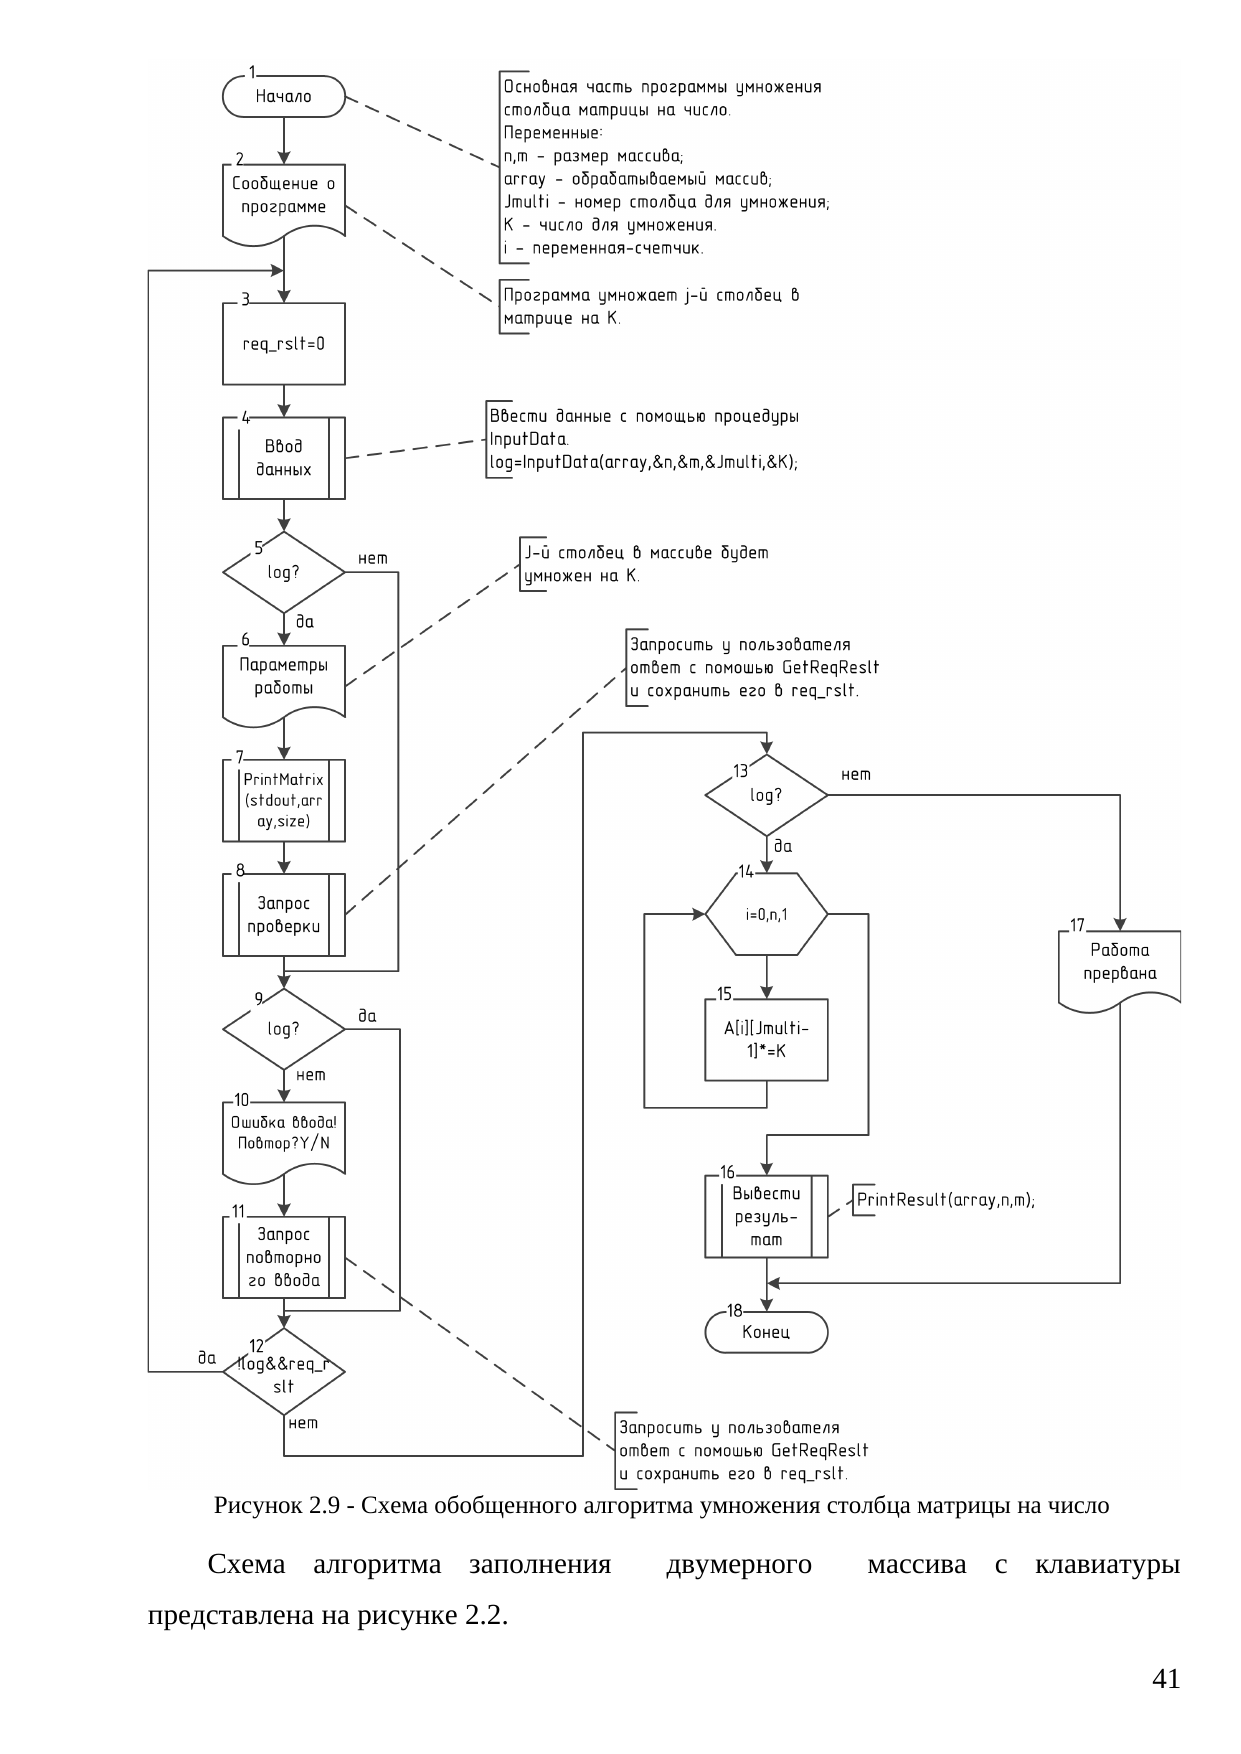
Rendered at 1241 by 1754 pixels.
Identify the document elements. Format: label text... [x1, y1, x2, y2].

text Схема алгоритма заполнения двумерного массива с клавиатуры представлена на рисунке 2.2. [148, 1547, 1181, 1631]
text Рисунок 2.9 - Схема обобщенного алгоритма умножения столбца матрицы на число [149, 1491, 1175, 1519]
picture [147, 59, 1182, 1490]
